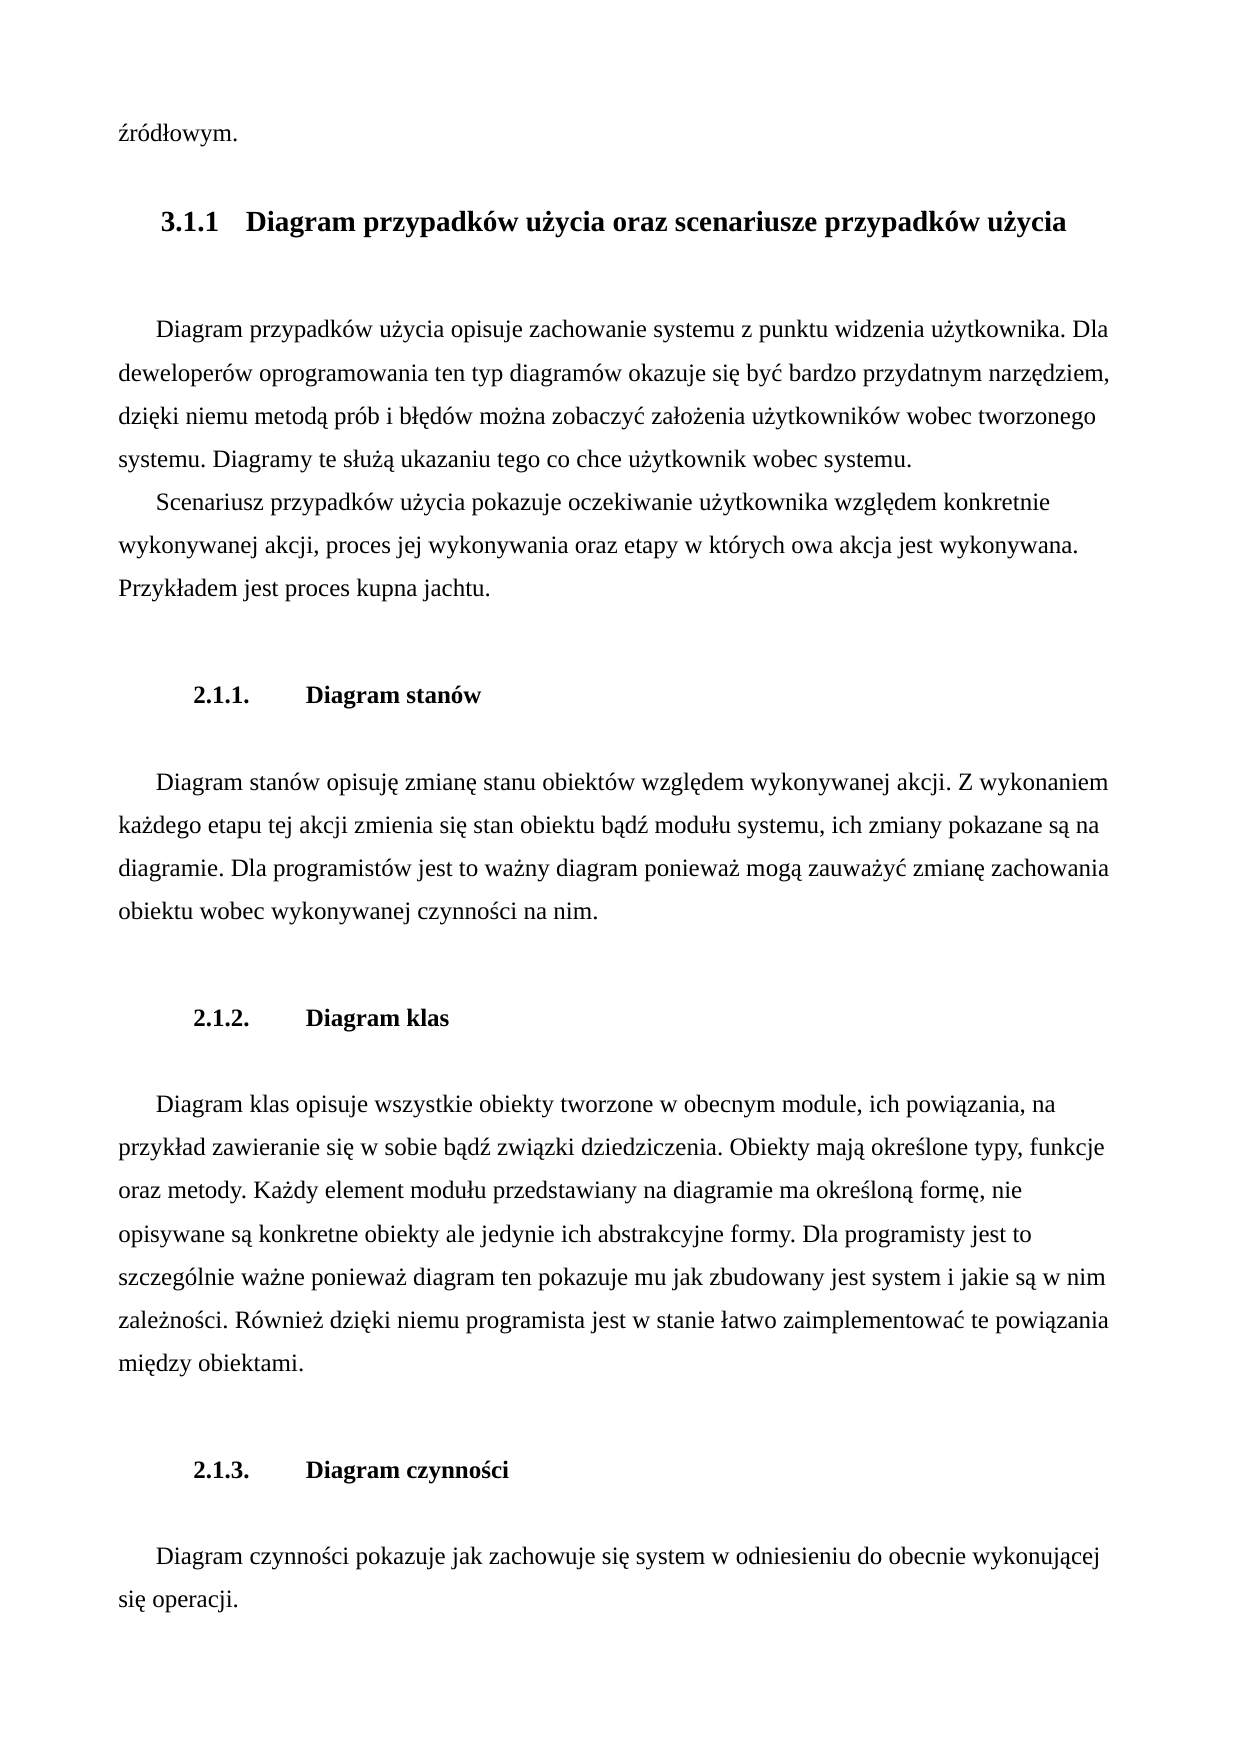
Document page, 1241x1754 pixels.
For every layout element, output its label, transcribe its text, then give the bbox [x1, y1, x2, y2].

subtitle Diagram stanów [193, 680, 1122, 709]
text Diagram przypadków użycia opisuje zachowanie systemu z punktu widzenia użytkownika. Dla deweloperów oprogramowania ten typ diagramów okazuje się być bardzo przydatnym narzędziem, dzięki niemu metodą prób i błędów można zobaczyć założenia użytkowników wobec tworzonego systemu. Diagramy te służą ukazaniu tego co chce użytkownik wobec systemu. [118, 314, 1122, 473]
subtitle Diagram klas [193, 1003, 1122, 1032]
text Diagram stanów opisuję zmianę stanu obiektów względem wykonywanej akcji. Z wykonaniem każdego etapu tej akcji zmienia się stan obiektu bądź modułu systemu, ich zmiany pokazane są na diagramie. Dla programistów jest to ważny diagram ponieważ mogą zauważyć zmianę zachowania obiektu wobec wykonywanej czynności na nim. [118, 767, 1122, 925]
text źródłowym. [118, 118, 1122, 147]
text Scenariusz przypadków użycia pokazuje oczekiwanie użytkownika względem konkretnie wykonywanej akcji, proces jej wykonywania oraz etapy w których owa akcja jest wykonywana. Przykładem jest proces kupna jachtu. [118, 487, 1122, 602]
text Diagram czynności pokazuje jak zachowuje się system w odniesieniu do obecnie wykonującej się operacji. [118, 1541, 1122, 1613]
text Diagram klas opisuje wszystkie obiekty tworzone w obecnym module, ich powiązania, na przykład zawieranie się w sobie bądź związki dziedziczenia. Obiekty mają określone typy, funkcje oraz metody. Każdy element modułu przedstawiany na diagramie ma określoną formę, nie opisywane są konkretne obiekty ale jedynie ich abstrakcyjne formy. Dla programisty jest to szczególnie ważne ponieważ diagram ten pokazuje mu jak zbudowany jest system i jakie są w nim zależności. Również dzięki niemu programista jest w stanie łatwo zaimplementować te powiązania między obiektami. [118, 1089, 1122, 1377]
subtitle Diagram czynności [193, 1455, 1122, 1484]
text 3.1.1 Diagram przypadków użycia oraz scenariusze przypadków użycia [118, 204, 1122, 238]
